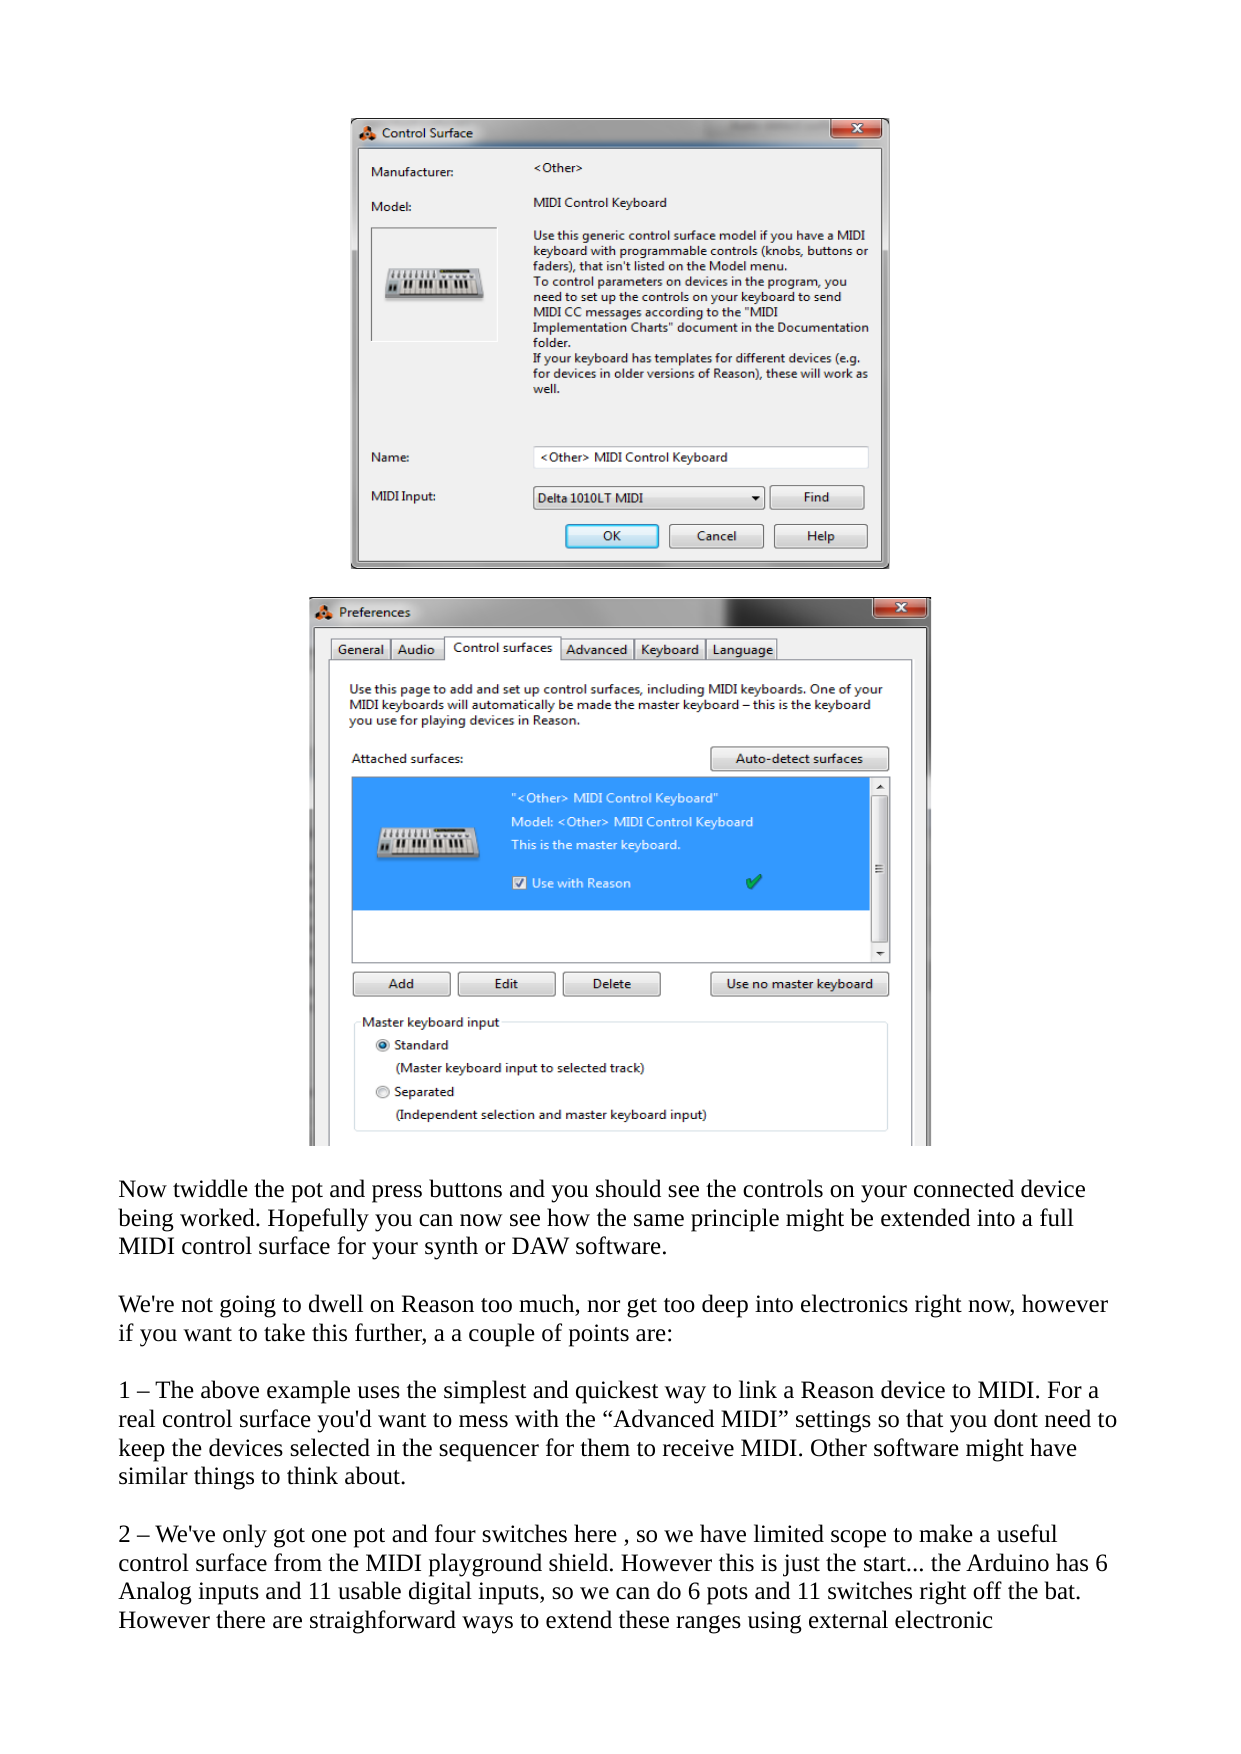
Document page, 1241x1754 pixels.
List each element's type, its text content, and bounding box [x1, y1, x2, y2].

text 1 – The above example uses the simplest and quickest way to link a Reason device to MIDI. For a real control surface you'd want to mess with the “Advanced MIDI” settings so that you dont need to keep the devices selected in the sequencer for them to receive MIDI. Other software might have similar things to think about. [118, 1375, 1122, 1490]
picture [350, 118, 890, 569]
text We're not going to dwell on Reason too much, nor get too deep into electronics right now, however if you want to take this further, a a couple of points are: [118, 1289, 1122, 1346]
text Now twiddle the pot and press buttons and you should see the controls on your connected device being worked. Hopefully you can now see how the same principle might be extended into a full MIDI control surface for your synth or DAW software. [118, 1174, 1122, 1260]
text 2 – We've only got one pot and four switches here , so we have limited scope to make a useful control surface from the MIDI playground shield. However this is just the start... the Arduino has 6 Analog inputs and 11 usable digital inputs, so we can do 6 pots and 11 switches right off the bat. However there are straighforward ways to extend these ranges using external electronic [118, 1519, 1122, 1634]
